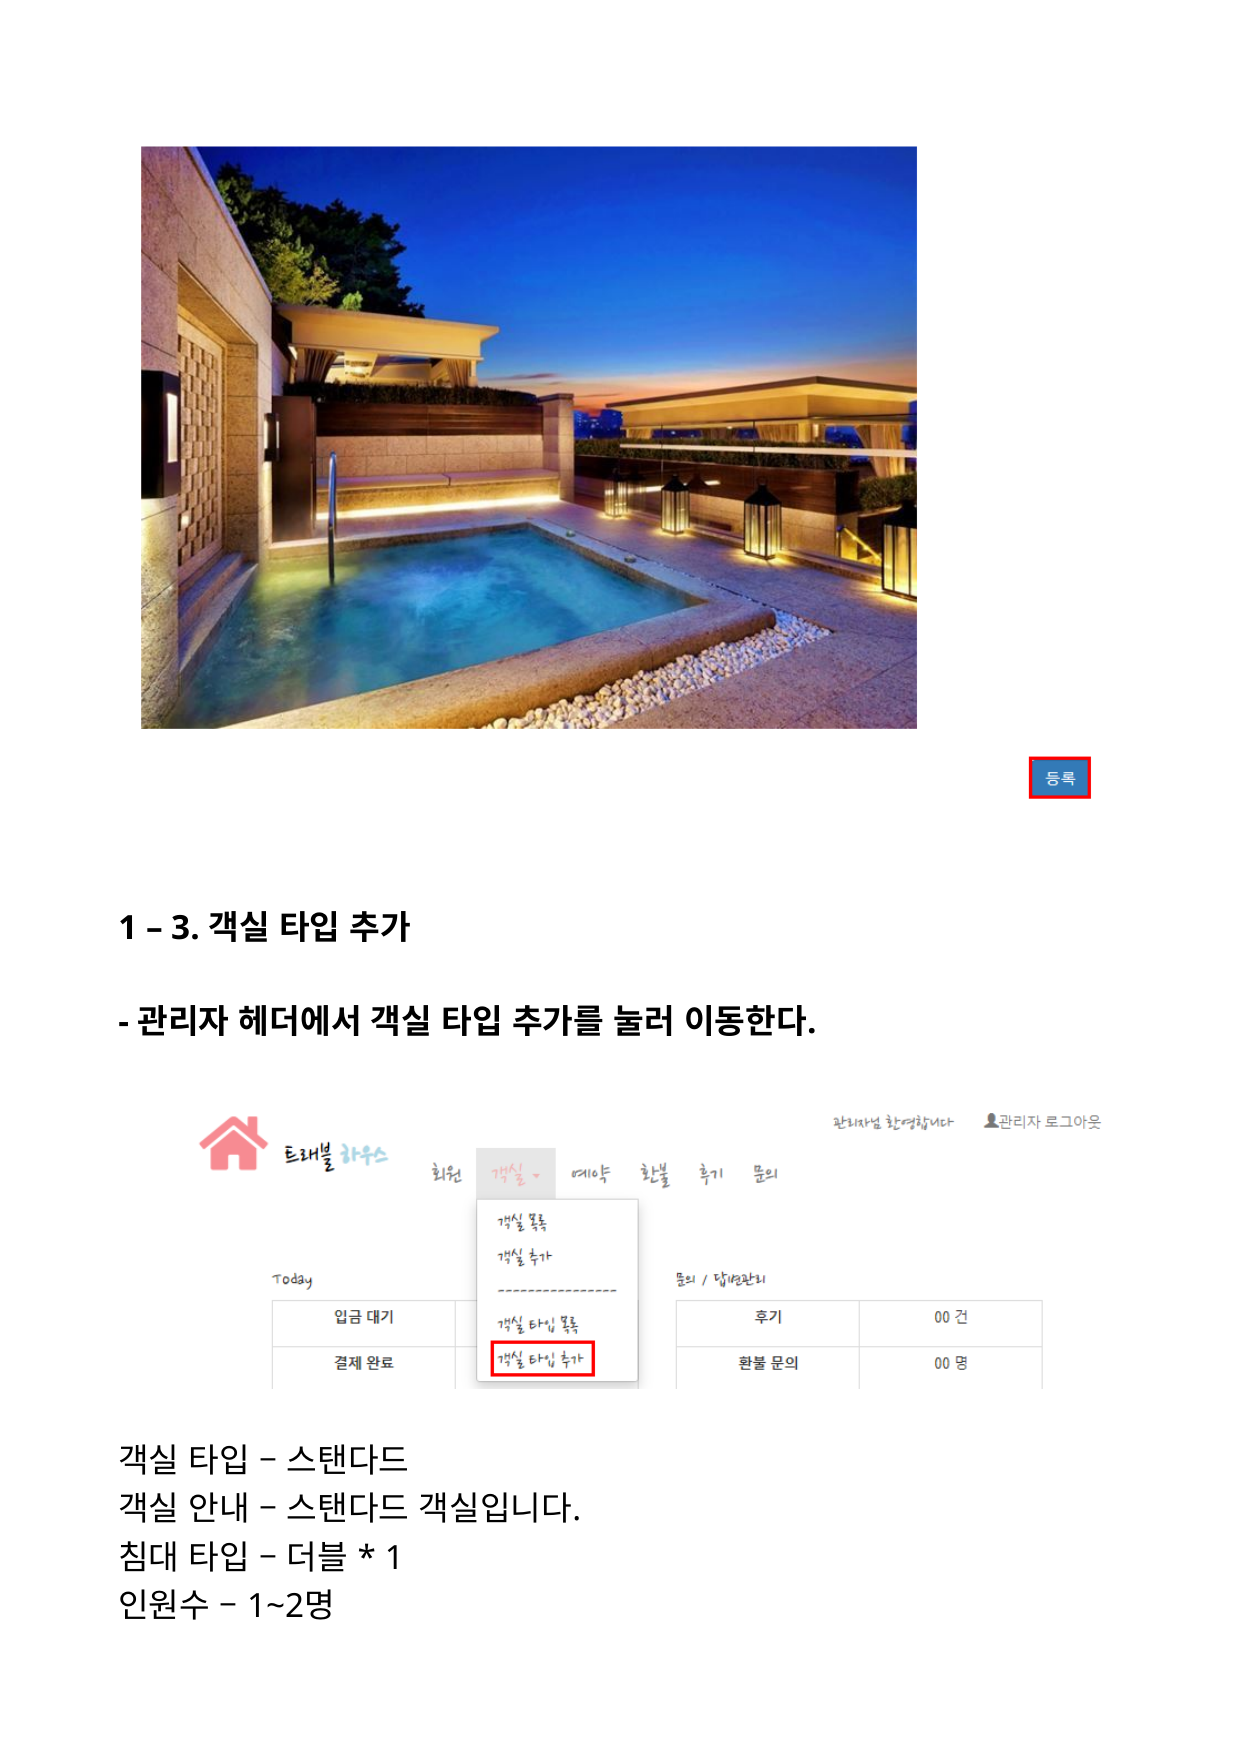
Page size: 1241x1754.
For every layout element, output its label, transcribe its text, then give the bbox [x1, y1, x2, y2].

picture [172, 1103, 1109, 1389]
text - 관리자 헤더에서 객실 타입 추가를 눌러 이동한다. [118, 995, 1122, 1043]
text 객실 안내 – 스탠다드 객실입니다. [118, 1482, 1122, 1531]
text 객실 타입 – 스탠다드 [118, 1434, 1122, 1482]
text 인원수 – 1~2명 [118, 1579, 1122, 1627]
text 침대 타입 – 더블 * 1 [118, 1531, 1122, 1579]
text 1 – 3. 객실 타입 추가 [118, 901, 1122, 949]
picture [139, 141, 1101, 811]
